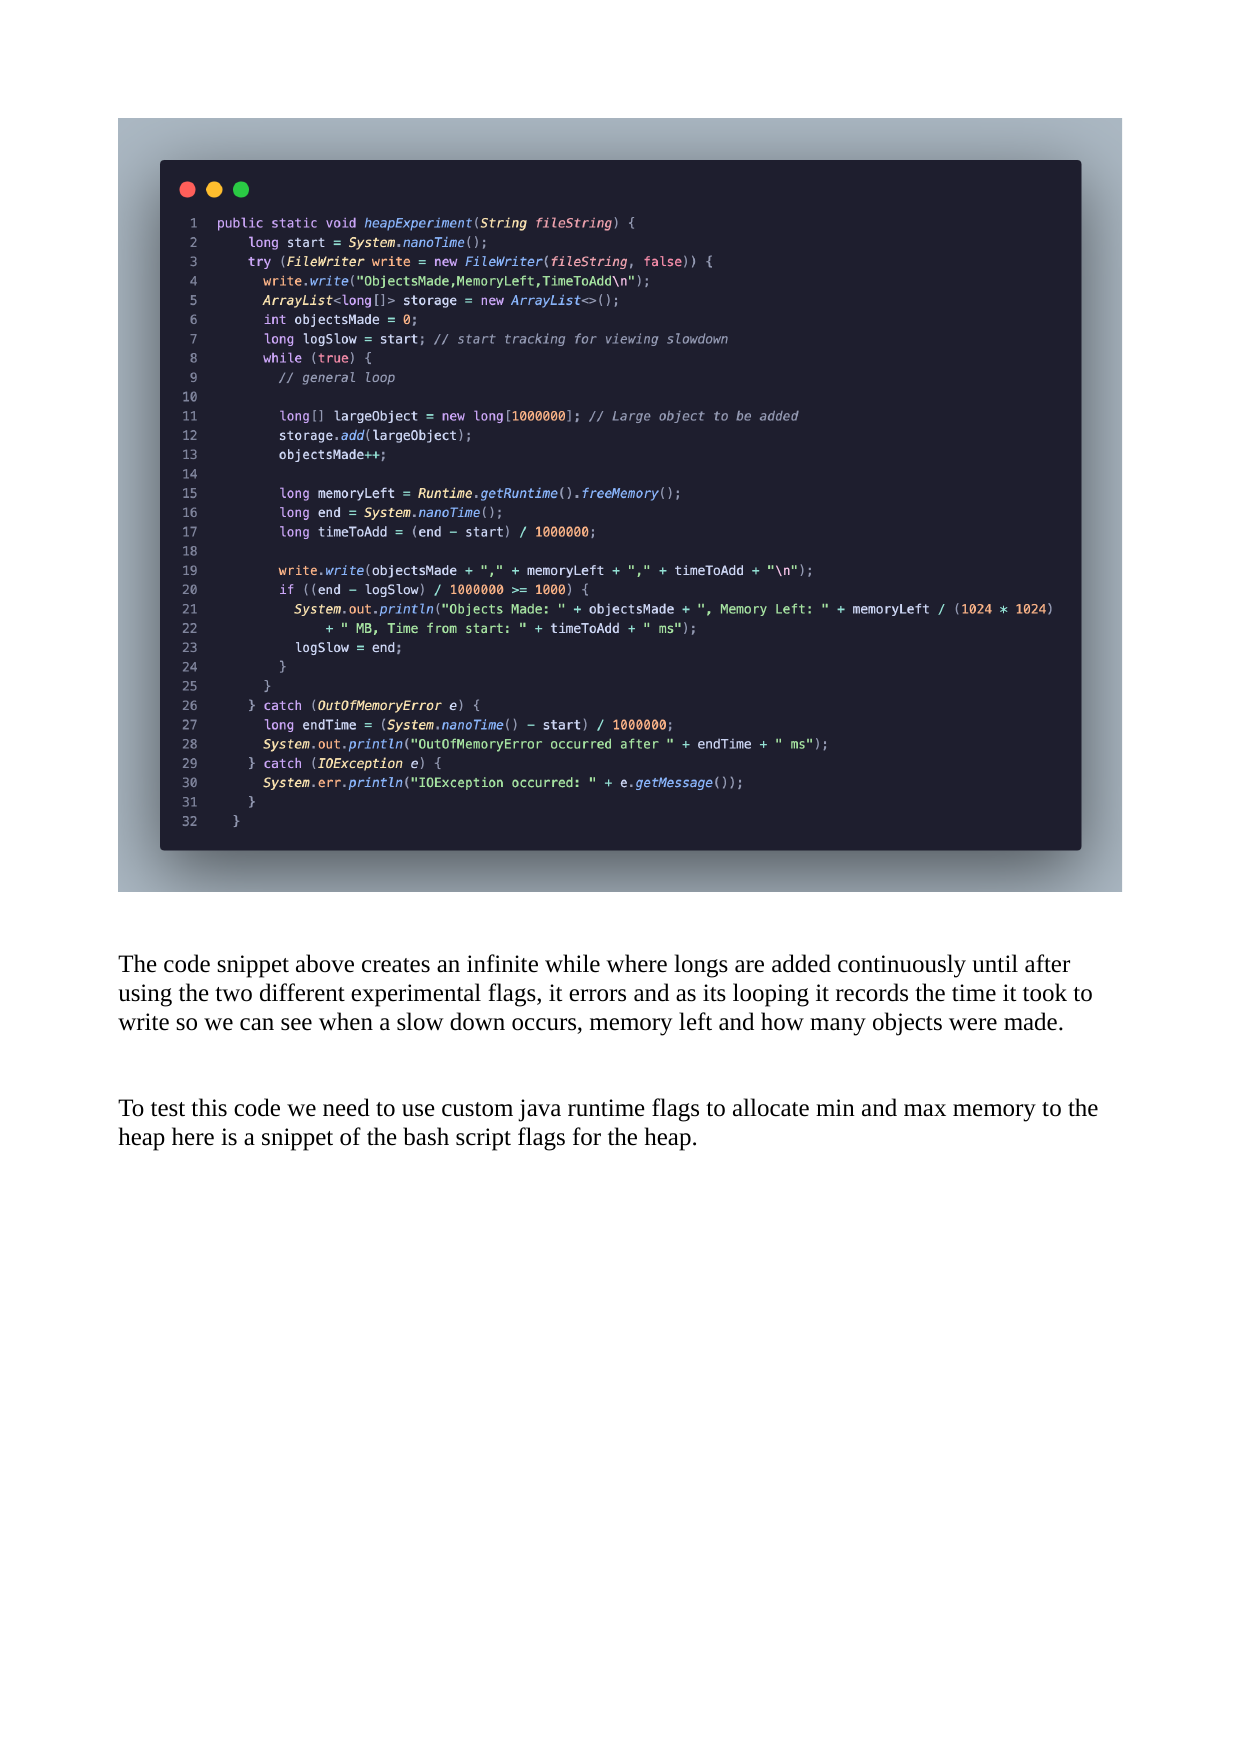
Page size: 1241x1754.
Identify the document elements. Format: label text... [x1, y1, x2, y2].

picture [118, 118, 1123, 892]
text To test this code we need to use custom java runtime flags to allocate min and max memory to the heap here is a snippet of the bash script flags for the heap. [118, 1093, 1122, 1150]
text The code snippet above creates an infinite while where longs are added continuously until after using the two different experimental flags, it errors and as its looping it records the time it took to write so we can see when a slow down occurs, memory left and how many objects were made. [118, 949, 1122, 1035]
